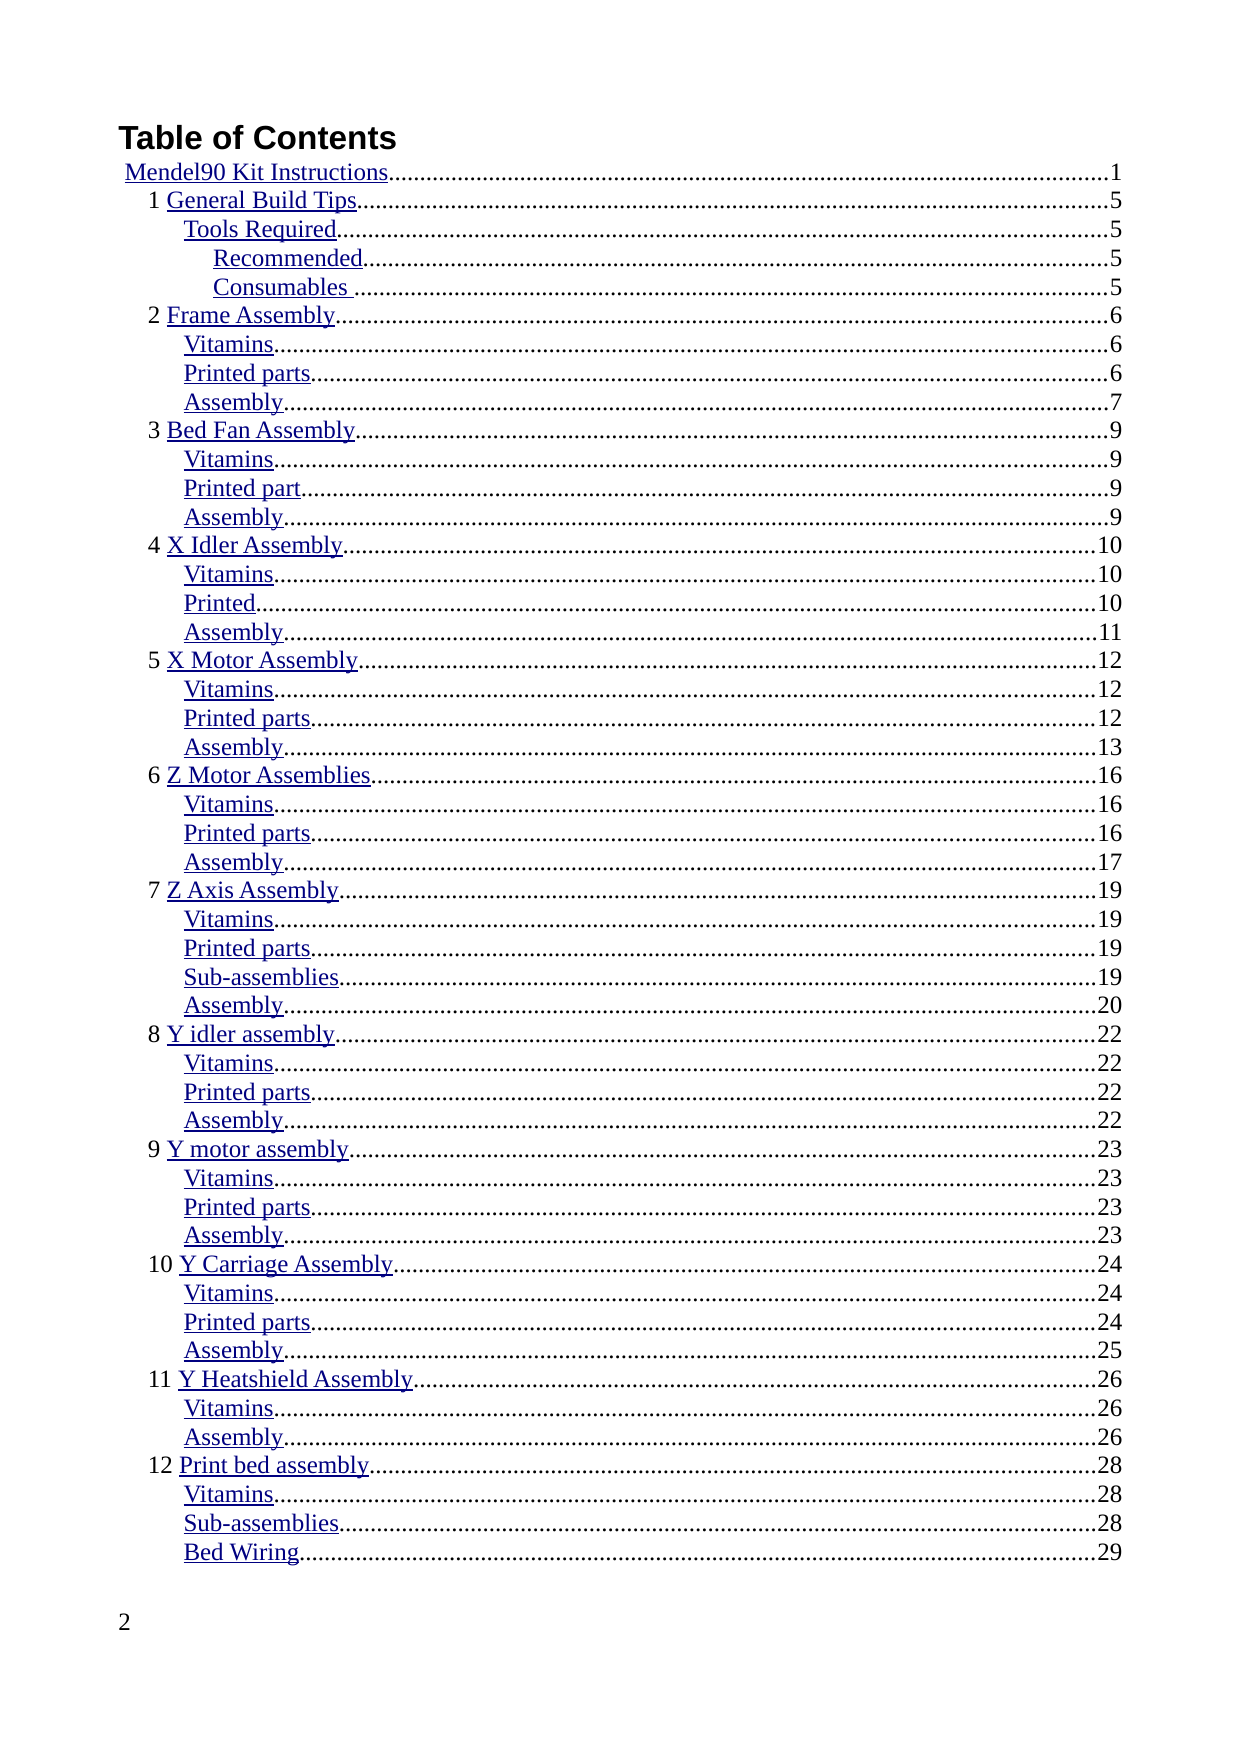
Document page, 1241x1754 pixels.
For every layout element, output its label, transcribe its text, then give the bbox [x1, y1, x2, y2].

text Assembly 9 [177, 502, 1122, 530]
text Vitamins 22 [177, 1048, 1122, 1077]
text Assembly 20 [177, 990, 1122, 1019]
text Bed Wiring 29 [177, 1537, 1122, 1565]
text Printed parts 16 [177, 818, 1122, 847]
text Vitamins 10 [177, 559, 1122, 588]
text Printed parts 6 [177, 358, 1122, 387]
text 1 General Build Tips 5 [148, 185, 1122, 214]
text Assembly 26 [177, 1422, 1122, 1450]
text Vitamins 16 [177, 789, 1122, 818]
text 5 X Motor Assembly 12 [148, 645, 1122, 674]
text Printed part 9 [177, 473, 1122, 502]
text Vitamins 9 [177, 444, 1122, 473]
text Recommended 5 [207, 243, 1122, 272]
text 3 Bed Fan Assembly 9 [148, 415, 1122, 444]
text Assembly 11 [177, 617, 1122, 645]
text Vitamins 23 [177, 1163, 1122, 1192]
text Assembly 23 [177, 1220, 1122, 1249]
text Vitamins 19 [177, 904, 1122, 933]
text Printed parts 19 [177, 933, 1122, 962]
text Printed parts 12 [177, 703, 1122, 732]
text Mendel90 Kit Instructions 1 [118, 157, 1122, 185]
text Sub-assemblies 19 [177, 962, 1122, 990]
text Printed parts 24 [177, 1307, 1122, 1335]
text 6 Z Motor Assemblies 16 [148, 760, 1122, 789]
text Tools Required 5 [177, 214, 1122, 243]
text 7 Z Axis Assembly 19 [148, 875, 1122, 904]
text Vitamins 6 [177, 329, 1122, 358]
text 10 Y Carriage Assembly 24 [148, 1249, 1122, 1278]
text 12 Print bed assembly 28 [148, 1450, 1122, 1479]
text Vitamins 24 [177, 1278, 1122, 1307]
text Sub-assemblies 28 [177, 1508, 1122, 1537]
text Assembly 22 [177, 1105, 1122, 1134]
text Assembly 7 [177, 387, 1122, 415]
subtitle Table of Contents [118, 118, 1122, 157]
text Assembly 17 [177, 847, 1122, 875]
text 8 Y idler assembly 22 [148, 1019, 1122, 1048]
text Printed 10 [177, 588, 1122, 617]
text 11 Y Heatshield Assembly 26 [148, 1364, 1122, 1393]
text Vitamins 12 [177, 674, 1122, 703]
text Vitamins 28 [177, 1479, 1122, 1508]
text Assembly 25 [177, 1335, 1122, 1364]
text Consumables 5 [207, 272, 1122, 300]
text 4 X Idler Assembly 10 [148, 530, 1122, 559]
text Vitamins 26 [177, 1393, 1122, 1422]
text Printed parts 23 [177, 1192, 1122, 1220]
text 9 Y motor assembly 23 [148, 1134, 1122, 1163]
text Assembly 13 [177, 732, 1122, 760]
text Printed parts 22 [177, 1077, 1122, 1105]
text 2 Frame Assembly 6 [148, 300, 1122, 329]
